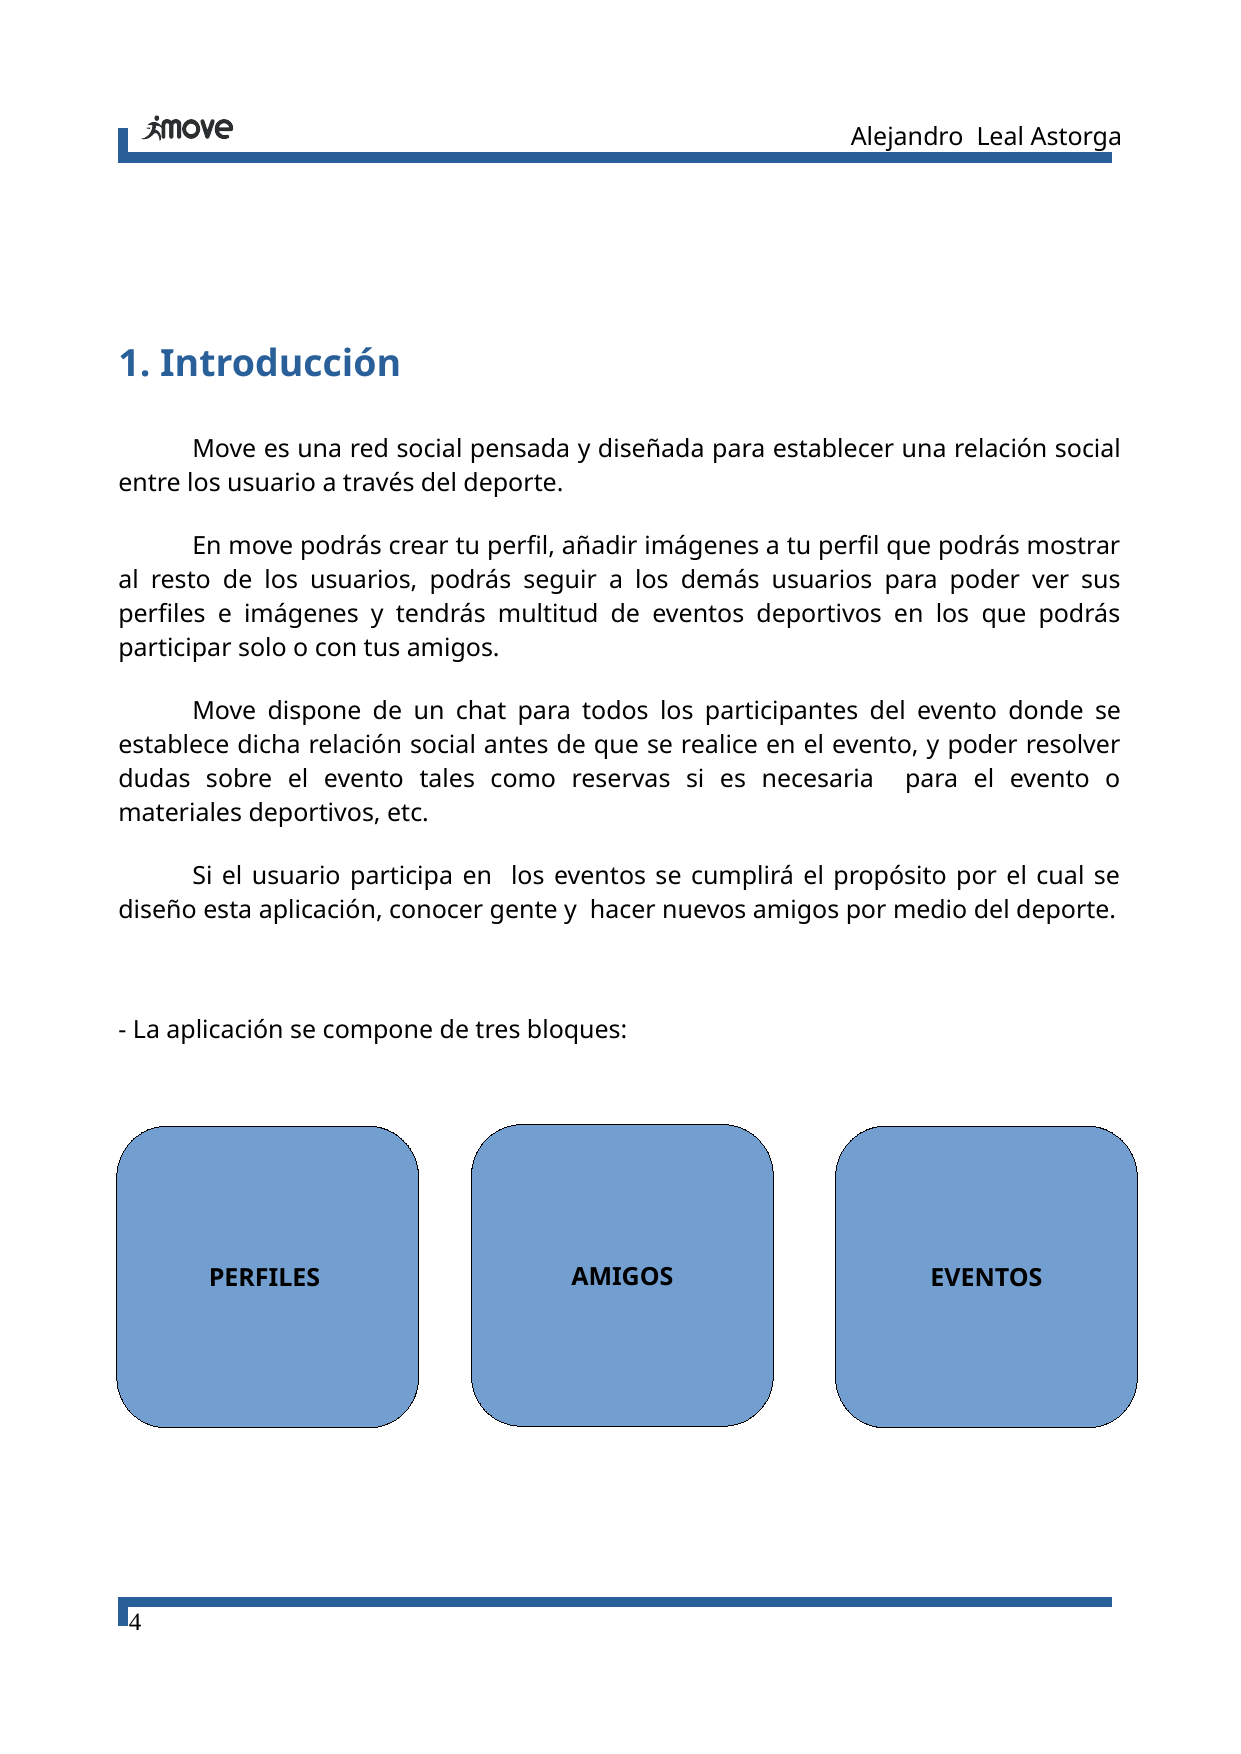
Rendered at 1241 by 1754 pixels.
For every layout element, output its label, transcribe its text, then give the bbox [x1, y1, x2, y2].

text Move es una red social pensada y diseñada para establecer una relación social entre los usuario a través del deporte. [118, 431, 1122, 499]
text 1. Introducción [118, 337, 1122, 388]
text Move dispone de un chat para todos los participantes del evento donde se establece dicha relación social antes de que se realice en el evento, y poder resolver dudas sobre el evento tales como reservas si es necesaria para el evento o materiales deportivos, etc. [118, 693, 1122, 829]
text En move podrás crear tu perfil, añadir imágenes a tu perfil que podrás mostrar al resto de los usuarios, podrás seguir a los demás usuarios para poder ver sus perfiles e imágenes y tendrás multitud de eventos deportivos en los que podrás participar solo o con tus amigos. [118, 528, 1122, 664]
text - La aplicación se compone de tres bloques: [118, 1012, 1122, 1046]
picture [140, 113, 234, 141]
text Si el usuario participa en los eventos se cumplirá el propósito por el cual se diseño esta aplicación, conocer gente y hacer nuevos amigos por medio del deporte. [118, 858, 1122, 926]
